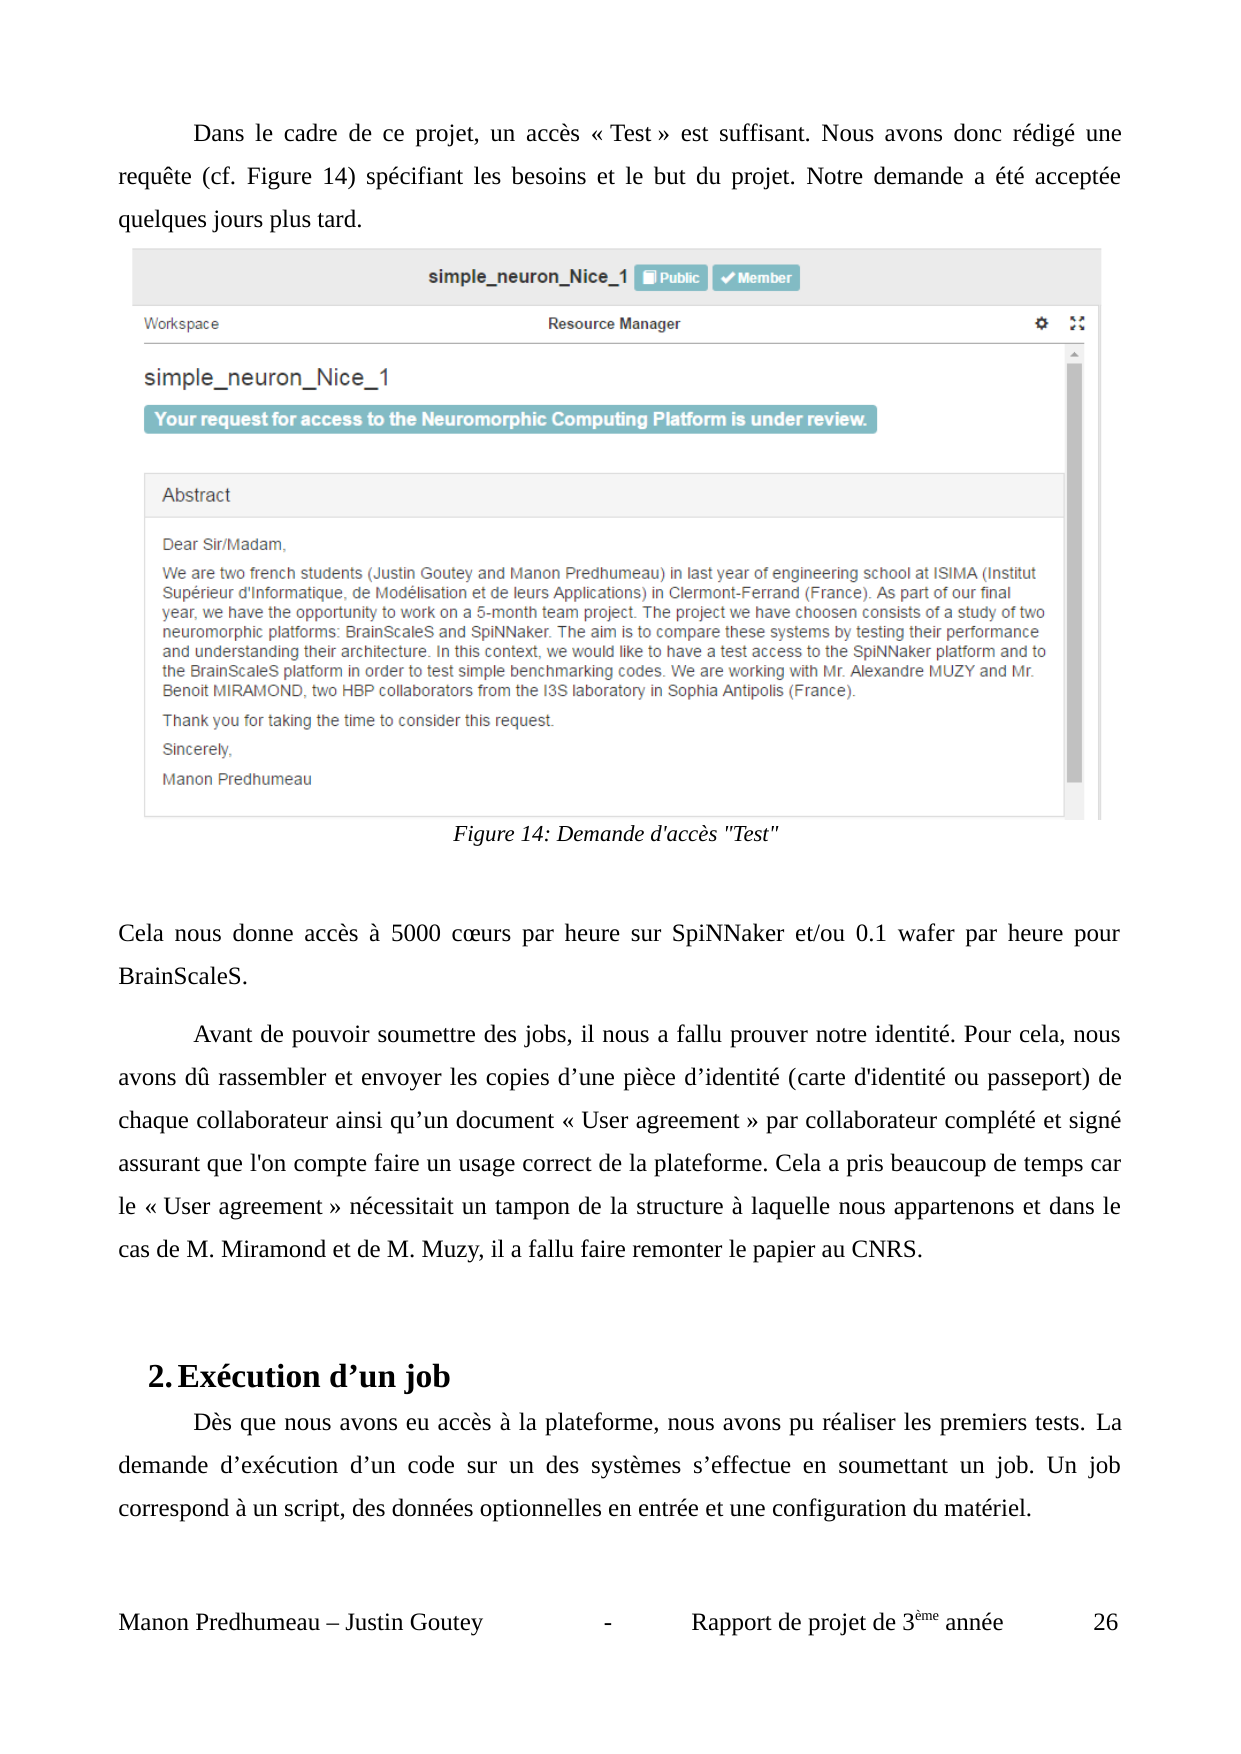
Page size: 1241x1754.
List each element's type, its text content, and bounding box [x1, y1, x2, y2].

text Figure 14: Demande d'accès "Test" [132, 820, 1101, 846]
text [132, 234, 1101, 246]
subtitle Exécution d’un job [148, 1356, 1122, 1395]
text Dans le cadre de ce projet, un accès « Test » est suffisant. Nous avons donc rédigé une requête (cf. Figure 14) spécifiant les besoins et le but du projet. Notre demande a été acceptée quelques jours plus tard. [118, 118, 1122, 233]
text Avant de pouvoir soumettre des jobs, il nous a fallu prouver notre identité. Pour cela, nous avons dû rassembler et envoyer les copies d’une pièce d’identité (carte d'identité ou passeport) de chaque collaborateur ainsi qu’un document « User agreement » par collaborateur complété et signé assurant que l'on compte faire un usage correct de la plateforme. Cela a pris beaucoup de temps car le « User agreement » nécessitait un tampon de la structure à laquelle nous appartenons et dans le cas de M. Miramond et de M. Muzy, il a fallu faire remonter le papier au CNRS. [118, 1019, 1122, 1263]
text Cela nous donne accès à 5000 cœurs par heure sur SpiNNaker et/ou 0.1 wafer par heure pour BrainScaleS. [118, 918, 1122, 990]
text Dès que nous avons eu accès à la plateforme, nous avons pu réaliser les premiers tests. La demande d’exécution d’un code sur un des systèmes s’effectue en soumettant un job. Un job correspond à un script, des données optionnelles en entrée et une configuration du matériel. [118, 1407, 1122, 1522]
picture [132, 246, 1102, 820]
